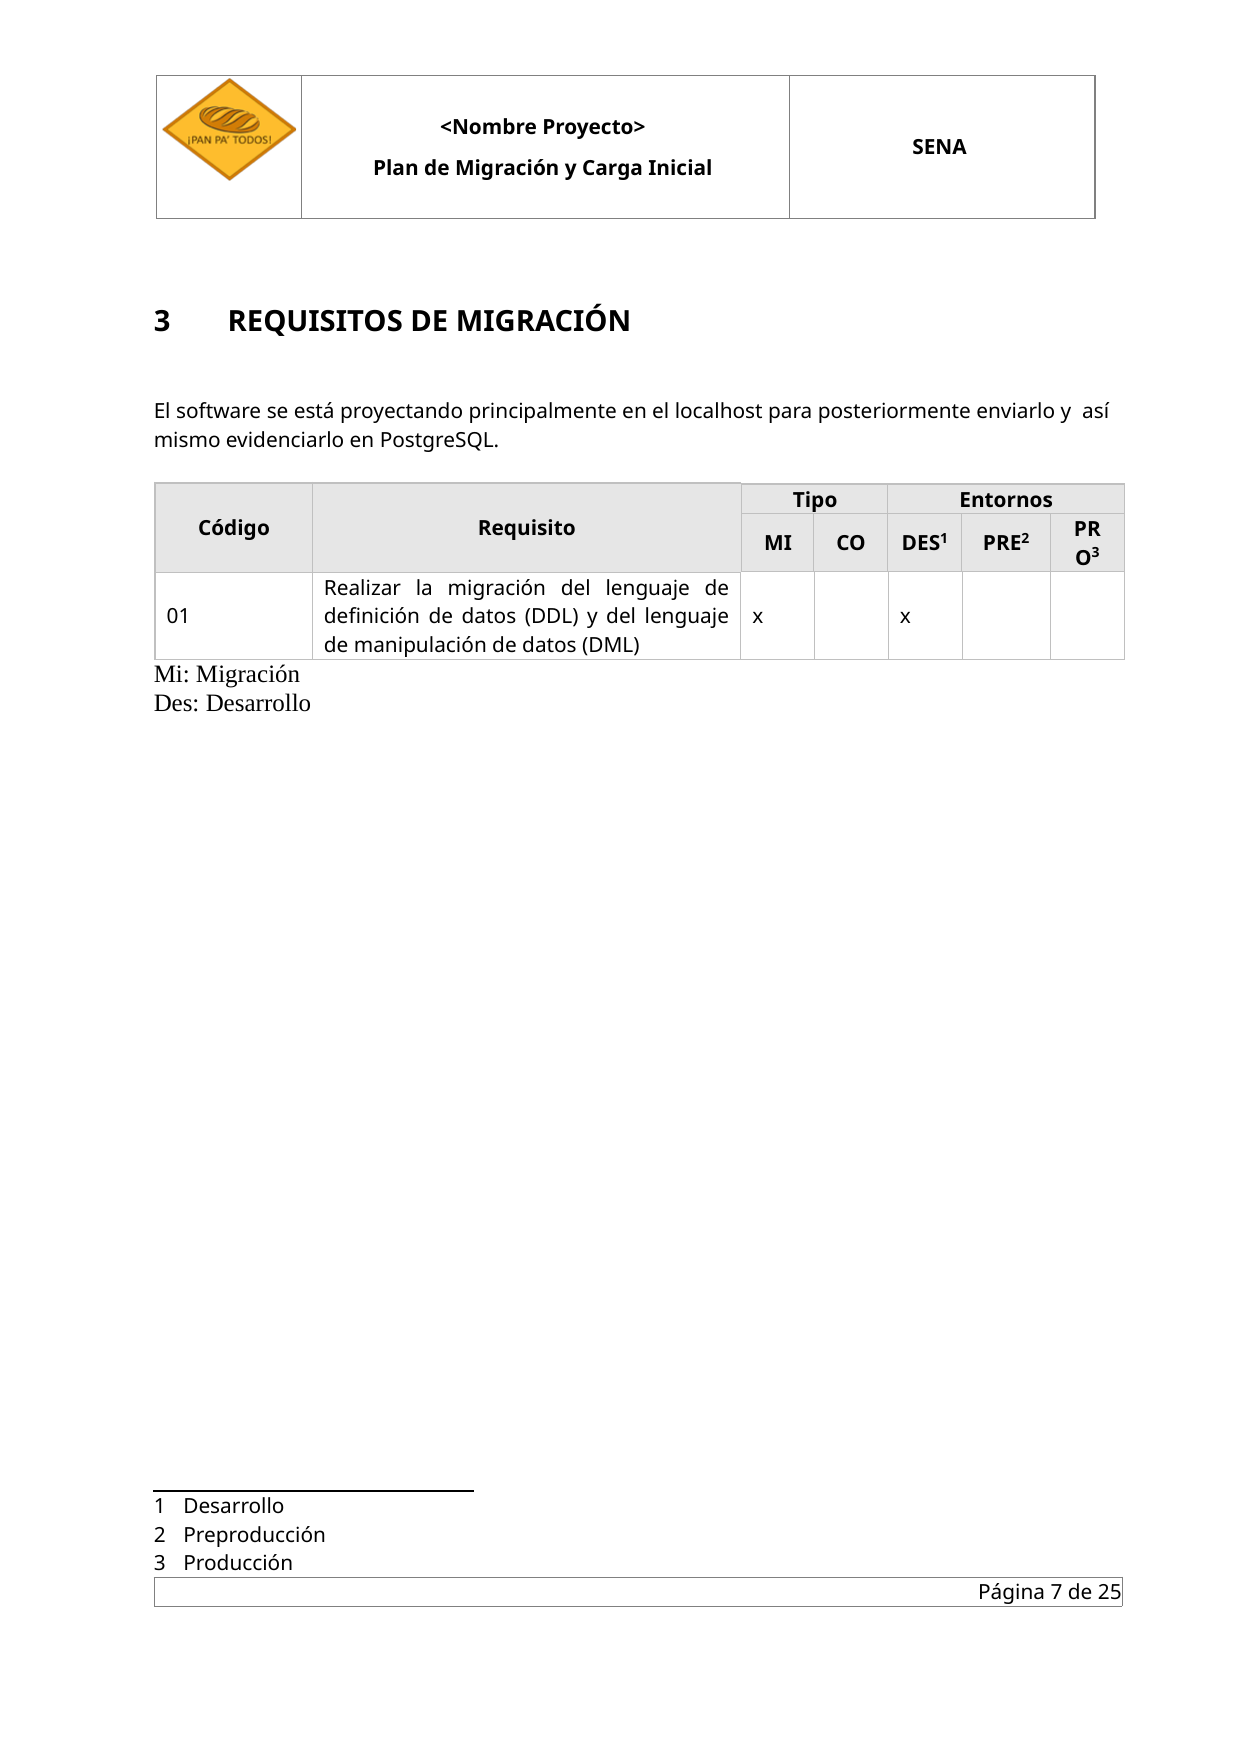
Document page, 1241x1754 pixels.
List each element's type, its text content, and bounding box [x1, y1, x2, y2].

text El software se está proyectando principalmente en el localhost para posteriormente enviarlo y así mismo evidenciarlo en PostgreSQL. [153, 396, 1122, 453]
text Mi: Migración [153, 659, 1122, 688]
table_cell DES [888, 514, 961, 571]
text Des: Desarrollo [153, 688, 1122, 717]
table_cell PRE [962, 514, 1050, 571]
table_cell CO [814, 514, 887, 571]
table_cell [815, 572, 888, 658]
table_cell [963, 572, 1050, 658]
table_cell Realizar la migración del lenguaje de definición de datos (DDL) y del lenguaje de manipulación de datos (DML) [313, 573, 740, 658]
table_cell PRO [1051, 514, 1124, 571]
table_cell [1051, 572, 1124, 658]
table_cell 01 [156, 573, 312, 658]
table_cell x [889, 572, 962, 658]
subtitle REQUISITOS DE MIGRACIÓN [153, 300, 1122, 340]
table_header Requisito [313, 484, 741, 572]
table_header Tipo [742, 485, 887, 513]
table_cell x [741, 572, 814, 658]
table_cell MI [742, 514, 813, 571]
table_header Entornos [888, 485, 1124, 513]
table_header Código [156, 484, 312, 572]
